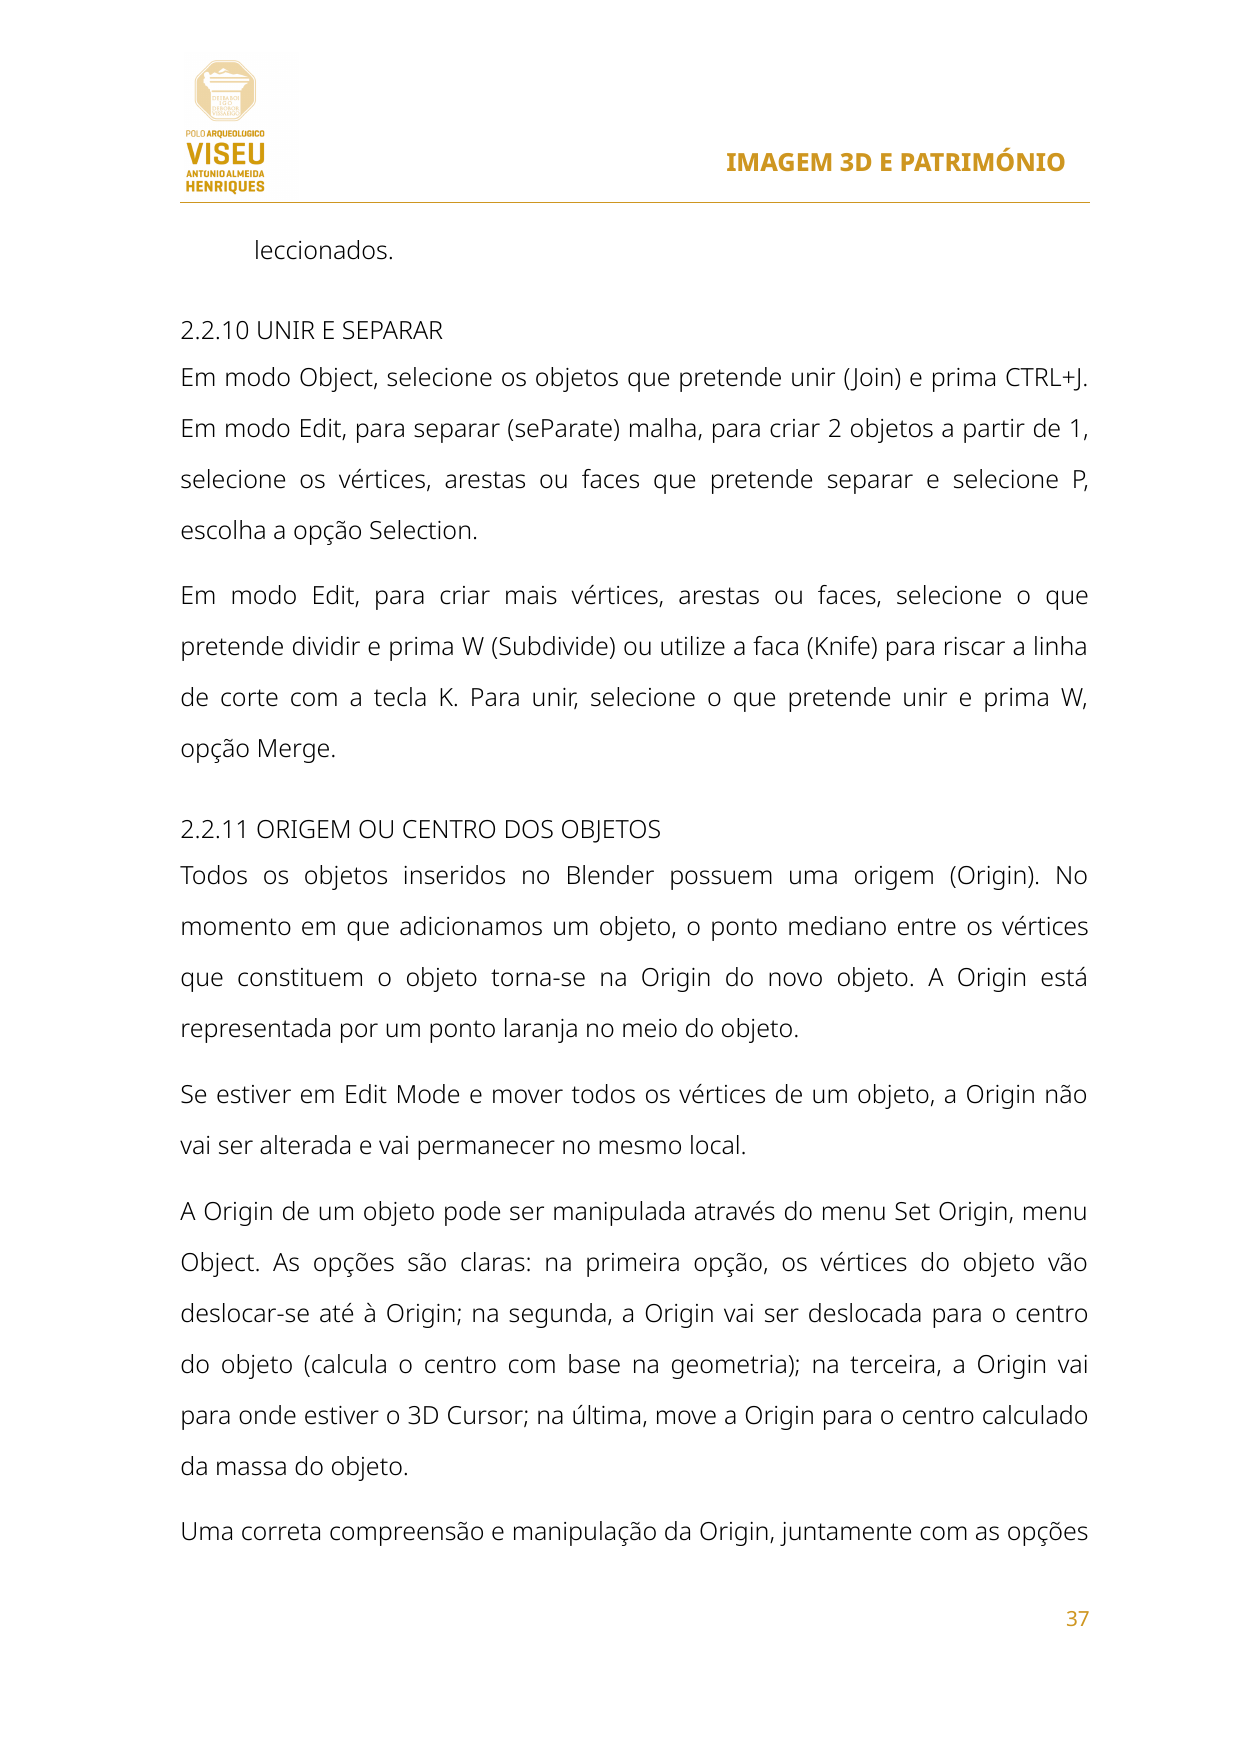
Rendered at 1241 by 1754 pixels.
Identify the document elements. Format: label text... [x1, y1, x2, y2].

text Todos os objetos inseridos no Blender possuem uma origem (Origin). No momento em que adicionamos um objeto, o ponto mediano entre os vértices que constituem o objeto torna-se na Origin do novo objeto. A Origin está representada por um ponto laranja no meio do objeto. [180, 858, 1090, 1045]
text leccionados. [180, 232, 1090, 266]
text Em modo Edit, para criar mais vértices, arestas ou faces, selecione o que pretende dividir e prima W (Subdivide) ou utilize a faca (Knife) para riscar a linha de corte com a tecla K. Para unir, selecione o que pretende unir e prima W, opção Merge. [180, 578, 1090, 765]
picture [183, 52, 299, 201]
text Em modo Object, selecione os objetos que pretende unir (Join) e prima CTRL+J. Em modo Edit, para separar (seParate) malha, para criar 2 objetos a partir de 1, selecione os vértices, arestas ou faces que pretende separar e selecione P, escolha a opção Selection. [180, 359, 1090, 546]
text Se estiver em Edit Mode e mover todos os vértices de um objeto, a Origin não vai ser alterada e vai permanecer no mesmo local. [180, 1077, 1090, 1162]
text A Origin de um objeto pode ser manipulada através do menu Set Origin, menu Object. As opções são claras: na primeira opção, os vértices do objeto vão deslocar-se até à Origin; na segunda, a Origin vai ser deslocada para o centro do objeto (calcula o centro com base na geometria); na terceira, a Origin vai para onde estiver o 3D Cursor; na última, move a Origin para o centro calculado da massa do objeto. [180, 1193, 1090, 1482]
text Uma correta compreensão e manipulação da Origin, juntamente com as opções [180, 1514, 1090, 1548]
subtitle 2.2.11 Origem ou centro dos objetos [180, 811, 1090, 845]
subtitle 2.2.10 Unir e separar [180, 313, 1090, 347]
